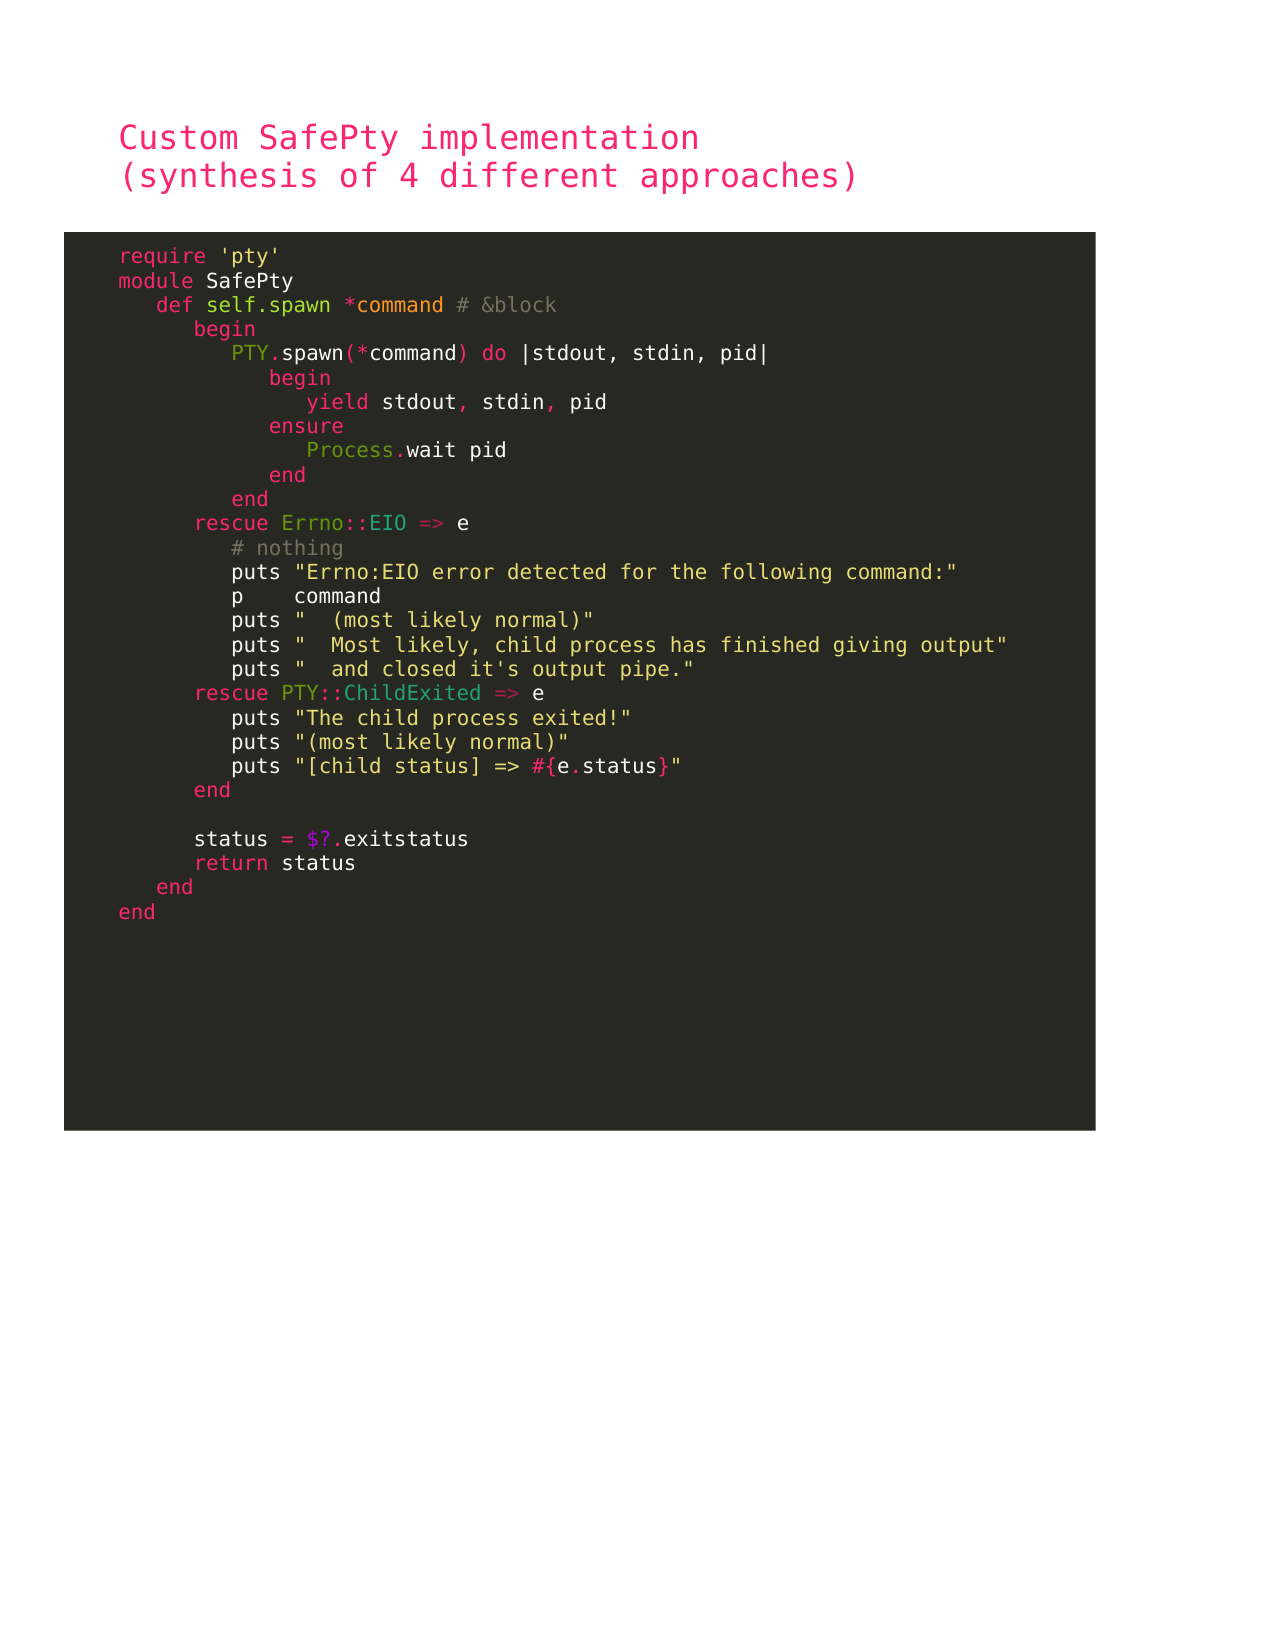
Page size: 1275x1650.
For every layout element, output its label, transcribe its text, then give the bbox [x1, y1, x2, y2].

text rescue Errno::EIO => e [1096, 511, 1157, 536]
text module SafePty [1096, 269, 1157, 293]
text puts "Errno:EIO error detected for the following command:" [1096, 560, 1157, 584]
text Process.wait pid [1096, 438, 1157, 463]
text rescue PTY::ChildExited => e [1096, 681, 1157, 706]
text ensure [1096, 414, 1157, 438]
text puts " and closed it's output pipe." [1096, 657, 1157, 681]
text status = $?.exitstatus [1096, 827, 1157, 851]
text p command [1096, 584, 1157, 608]
text yield stdout, stdin, pid [1096, 390, 1157, 414]
text (synthesis of 4 different approaches) [118, 157, 1157, 196]
text puts "(most likely normal)" [1096, 730, 1157, 754]
text # nothing [1096, 536, 1157, 560]
text end [1096, 875, 1157, 900]
text return status [1096, 851, 1157, 875]
text end [1096, 900, 1157, 924]
text require 'pty' [1096, 244, 1157, 269]
text def self.spawn *command # &block [1096, 293, 1157, 317]
text begin [1096, 317, 1157, 341]
text begin [1096, 366, 1157, 390]
text Custom SafePty implementation [118, 118, 1157, 157]
text end [1096, 778, 1157, 803]
text end [1096, 487, 1157, 511]
text end [1096, 463, 1157, 487]
text puts "The child process exited!" [1096, 706, 1157, 730]
text puts " Most likely, child process has finished giving output" [1096, 633, 1157, 657]
text PTY.spawn(*command) do |stdout, stdin, pid| [1096, 341, 1157, 366]
text puts " (most likely normal)" [1096, 608, 1157, 633]
text puts "[child status] => #{e.status}" [1096, 754, 1157, 778]
